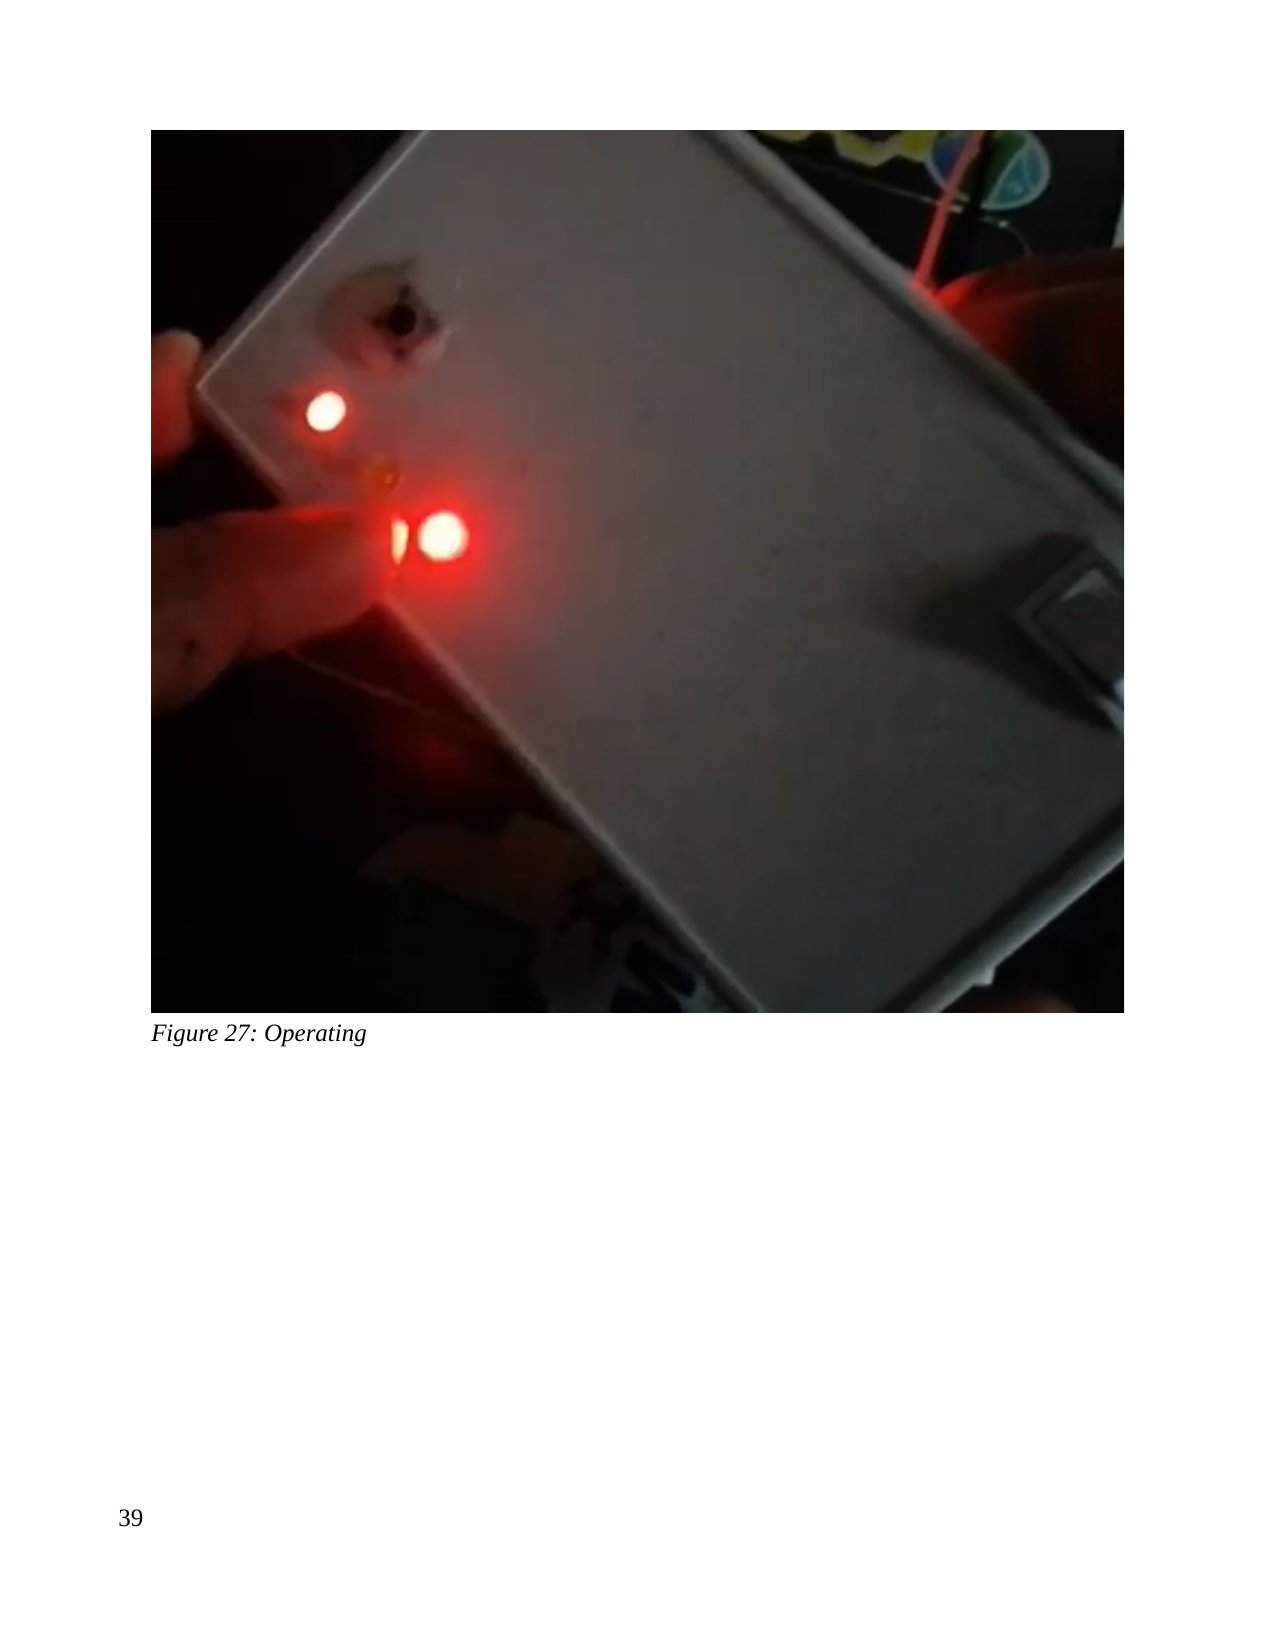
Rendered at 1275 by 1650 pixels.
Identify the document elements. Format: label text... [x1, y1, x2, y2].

text Figure 27: Operating [151, 1013, 1124, 1047]
picture [151, 130, 1125, 1013]
